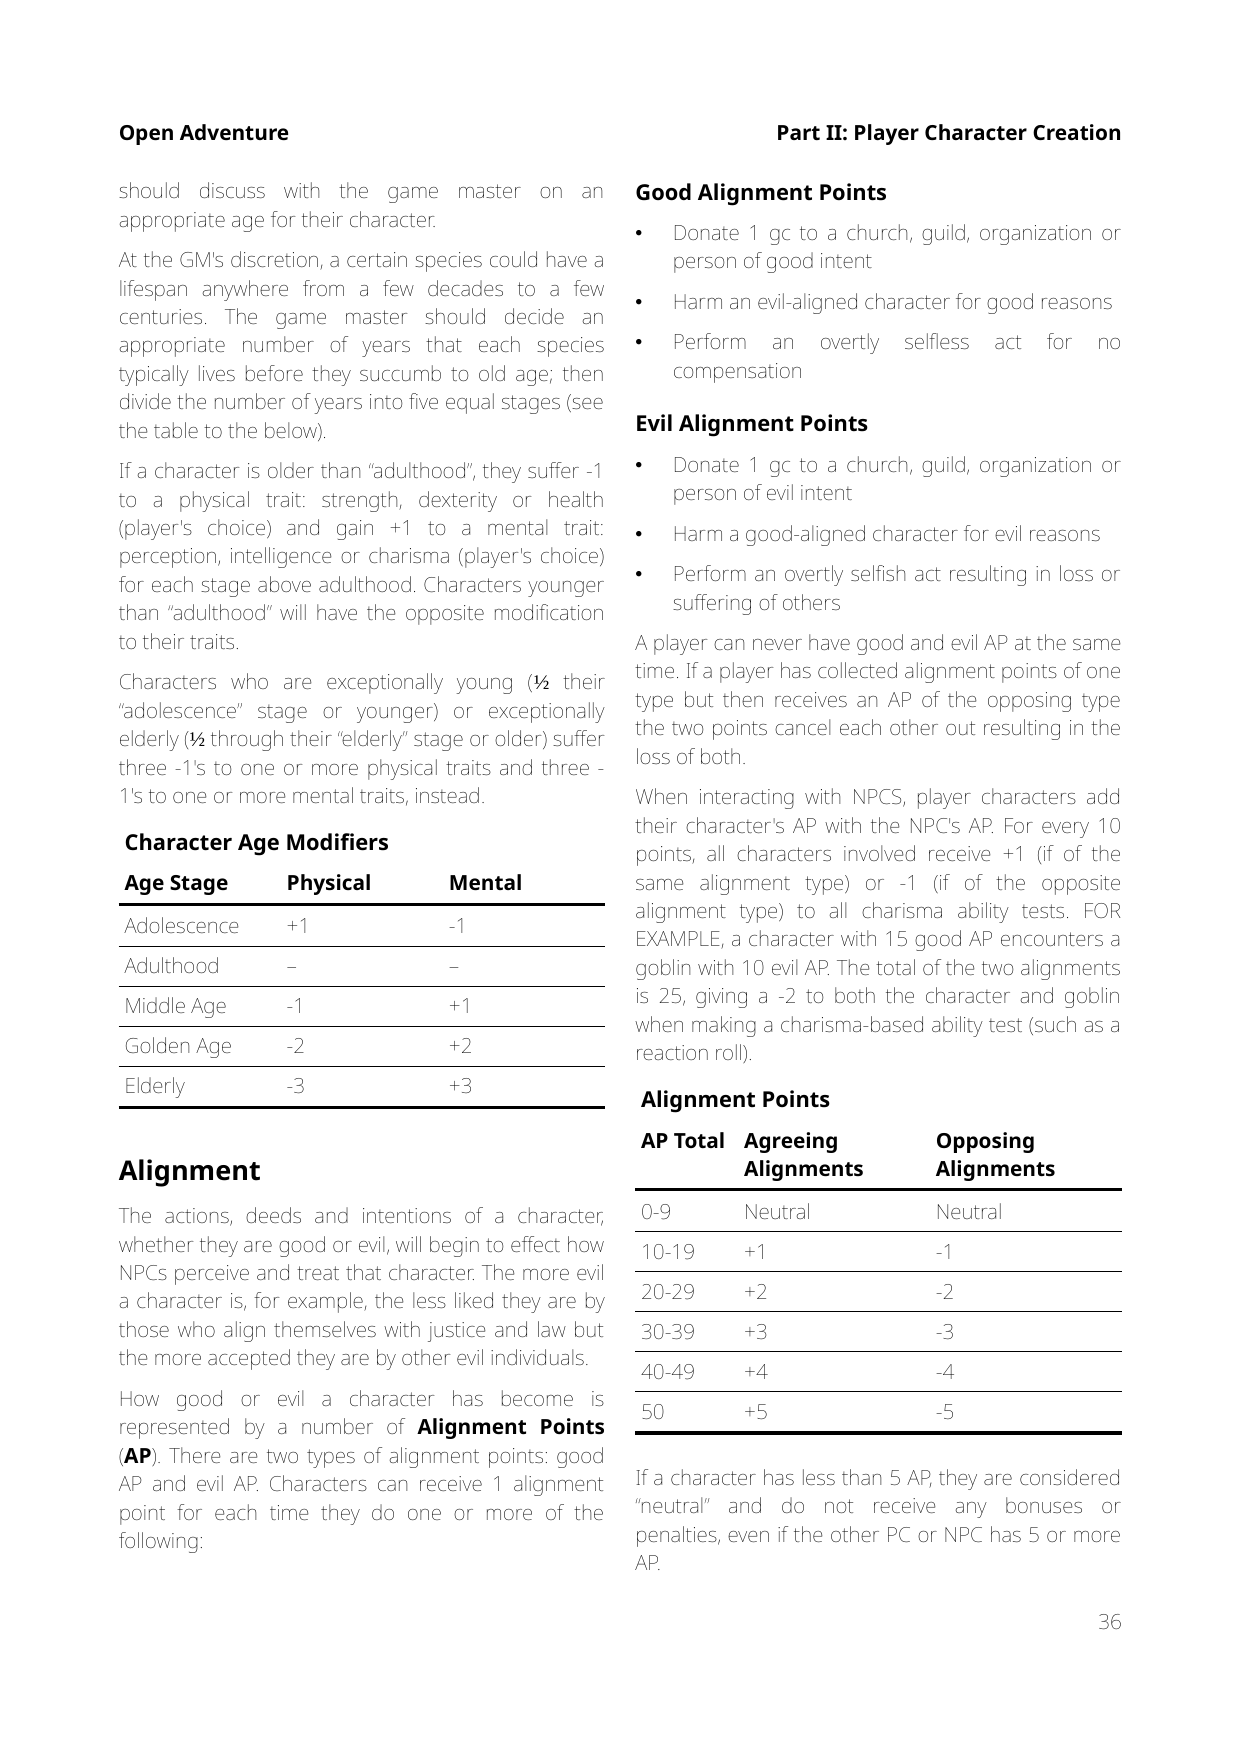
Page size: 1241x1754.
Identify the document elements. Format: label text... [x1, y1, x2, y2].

table_cell Neutral [930, 1191, 1122, 1231]
text How good or evil a character has become is represented by a number of Alignment Points (AP). There are two types of alignment points: good AP and evil AP. Characters can receive 1 alignment point for each time they do one or more of the following: [118, 1384, 605, 1554]
table_cell +5 [738, 1392, 930, 1431]
subtitle Alignment [118, 1152, 605, 1189]
text Characters who are exceptionally young (½ their “adolescence” stage or younger) or exceptionally elderly (½ through their “elderly” stage or older) suffer three -1's to one or more physical traits and three -1's to one or more mental traits, instead. [118, 667, 605, 809]
table_cell Adulthood [119, 947, 281, 986]
table_cell -1 [443, 906, 605, 946]
text At the GM's discretion, a certain species could have a lifespan anywhere from a few decades to a few centuries. The game master should decide an appropriate number of years that each species typically lives before they succumb to old age; then divide the number of years into five equal stages (see the table to the below). [118, 245, 605, 444]
table_cell -4 [930, 1352, 1122, 1391]
text Evil Alignment Points [635, 408, 1122, 438]
text The actions, deeds and intentions of a character, whether they are good or evil, will begin to effect how NPCs perceive and treat that character. The more evil a character is, for example, the less liked they are by those who align themselves with justice and law but the more accepted they are by other evil individuals. [118, 1201, 605, 1372]
text A player can never have good and evil AP at the same time. If a player has collected alignment points of one type but then receives an AP of the opposing type the two points cancel each other out resulting in the loss of both. [635, 628, 1122, 770]
table_cell Agreeing Alignments [738, 1120, 930, 1188]
list Perform an overtly selfless act for no compensation [635, 327, 1122, 384]
table_cell Physical [281, 863, 443, 903]
table_cell -1 [281, 987, 443, 1026]
table_cell +4 [738, 1352, 930, 1391]
table_cell -3 [281, 1067, 443, 1106]
table_cell -2 [281, 1027, 443, 1066]
table_cell +2 [443, 1027, 605, 1066]
table_cell Elderly [119, 1067, 281, 1106]
table_cell +2 [738, 1272, 930, 1311]
table_cell Neutral [738, 1191, 930, 1231]
table_cell 10-19 [635, 1232, 738, 1271]
table_cell +1 [738, 1232, 930, 1271]
table_cell -5 [930, 1392, 1122, 1431]
table_cell 20-29 [635, 1272, 738, 1311]
table_cell +1 [443, 987, 605, 1026]
table_cell AP Total [635, 1120, 738, 1188]
list Harm a good-aligned character for evil reasons [635, 519, 1122, 547]
text When interacting with NPCS, player characters add their character's AP with the NPC's AP. For every 10 points, all characters involved receive +1 (if of the same alignment type) or -1 (if of the opposite alignment type) to all charisma ability tests. FOR EXAMPLE, a character with 15 good AP encounters a goblin with 10 evil AP. The total of the two alignments is 25, giving a -2 to both the character and goblin when making a charisma-based ability test (such as a reaction roll). [635, 782, 1122, 1067]
table_header Alignment Points [635, 1079, 1122, 1120]
text If a character has less than 5 AP, they are considered “neutral” and do not receive any bonuses or penalties, even if the other PC or NPC has 5 or more AP. [635, 1435, 1122, 1577]
text Good Alignment Points [635, 176, 1122, 206]
table_cell – [443, 947, 605, 986]
table_cell Mental [443, 863, 605, 903]
table_cell Opposing Alignments [930, 1120, 1122, 1188]
table_cell 40-49 [635, 1352, 738, 1391]
table_cell Middle Age [119, 987, 281, 1026]
table_cell 50 [635, 1392, 738, 1431]
table_cell -1 [930, 1232, 1122, 1271]
table_cell Age Stage [119, 863, 281, 903]
table_cell – [281, 947, 443, 986]
table_cell +3 [738, 1312, 930, 1351]
list Harm an evil-aligned character for good reasons [635, 287, 1122, 316]
text should discuss with the game master on an appropriate age for their character. [118, 176, 605, 233]
list Perform an overtly selfish act resulting in loss or suffering of others [635, 559, 1122, 616]
table_cell 30-39 [635, 1312, 738, 1351]
table_cell Adolescence [119, 906, 281, 946]
text If a character is older than “adulthood”, they suffer -1 to a physical trait: strength, dexterity or health (player's choice) and gain +1 to a mental trait: perception, intelligence or charisma (player's choice) for each stage above adulthood. Characters younger than “adulthood” will have the opposite modification to their traits. [118, 456, 605, 655]
table_cell +1 [281, 906, 443, 946]
list Donate 1 gc to a church, guild, organization or person of good intent [635, 218, 1122, 275]
table_cell -3 [930, 1312, 1122, 1351]
table_cell Golden Age [119, 1027, 281, 1066]
table_cell +3 [443, 1067, 605, 1106]
table_cell 0-9 [635, 1191, 738, 1231]
list Donate 1 gc to a church, guild, organization or person of evil intent [635, 450, 1122, 507]
table_cell -2 [930, 1272, 1122, 1311]
table_header Character Age Modifiers [119, 822, 605, 863]
